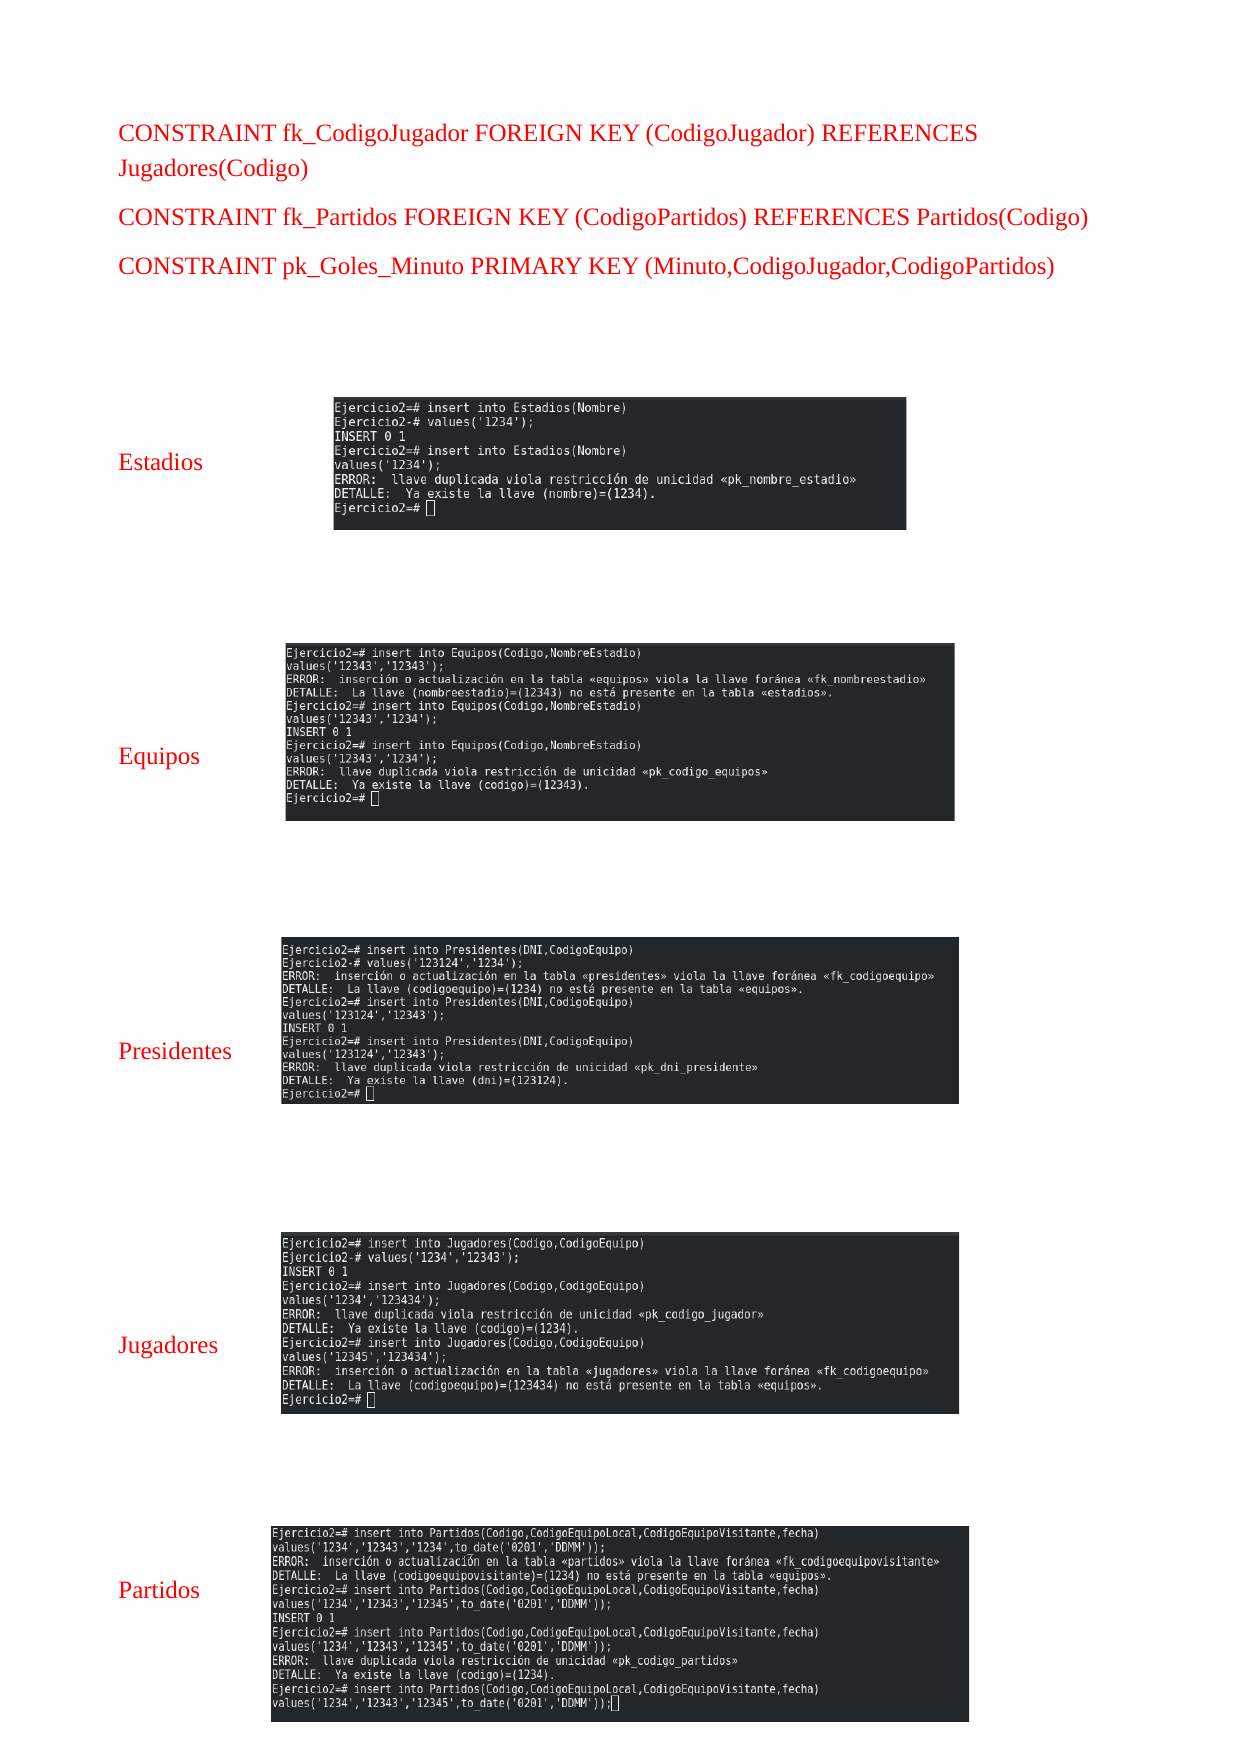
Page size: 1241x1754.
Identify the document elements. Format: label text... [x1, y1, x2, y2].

text Equipos [118, 741, 1122, 770]
text Presidentes [118, 1036, 281, 1064]
text CONSTRAINT pk_Goles_Minuto PRIMARY KEY (Minuto,CodigoJugador,CodigoPartidos) [118, 251, 1122, 279]
text Jugadores [118, 1330, 1122, 1359]
text Estadios [118, 447, 1122, 476]
text Partidos [118, 1575, 1122, 1604]
text [282, 1036, 1122, 1064]
text CONSTRAINT fk_CodigoJugador FOREIGN KEY (CodigoJugador) REFERENCES Jugadores(Codigo) [118, 118, 1122, 181]
text CONSTRAINT fk_Partidos FOREIGN KEY (CodigoPartidos) REFERENCES Partidos(Codigo) [118, 202, 1122, 230]
